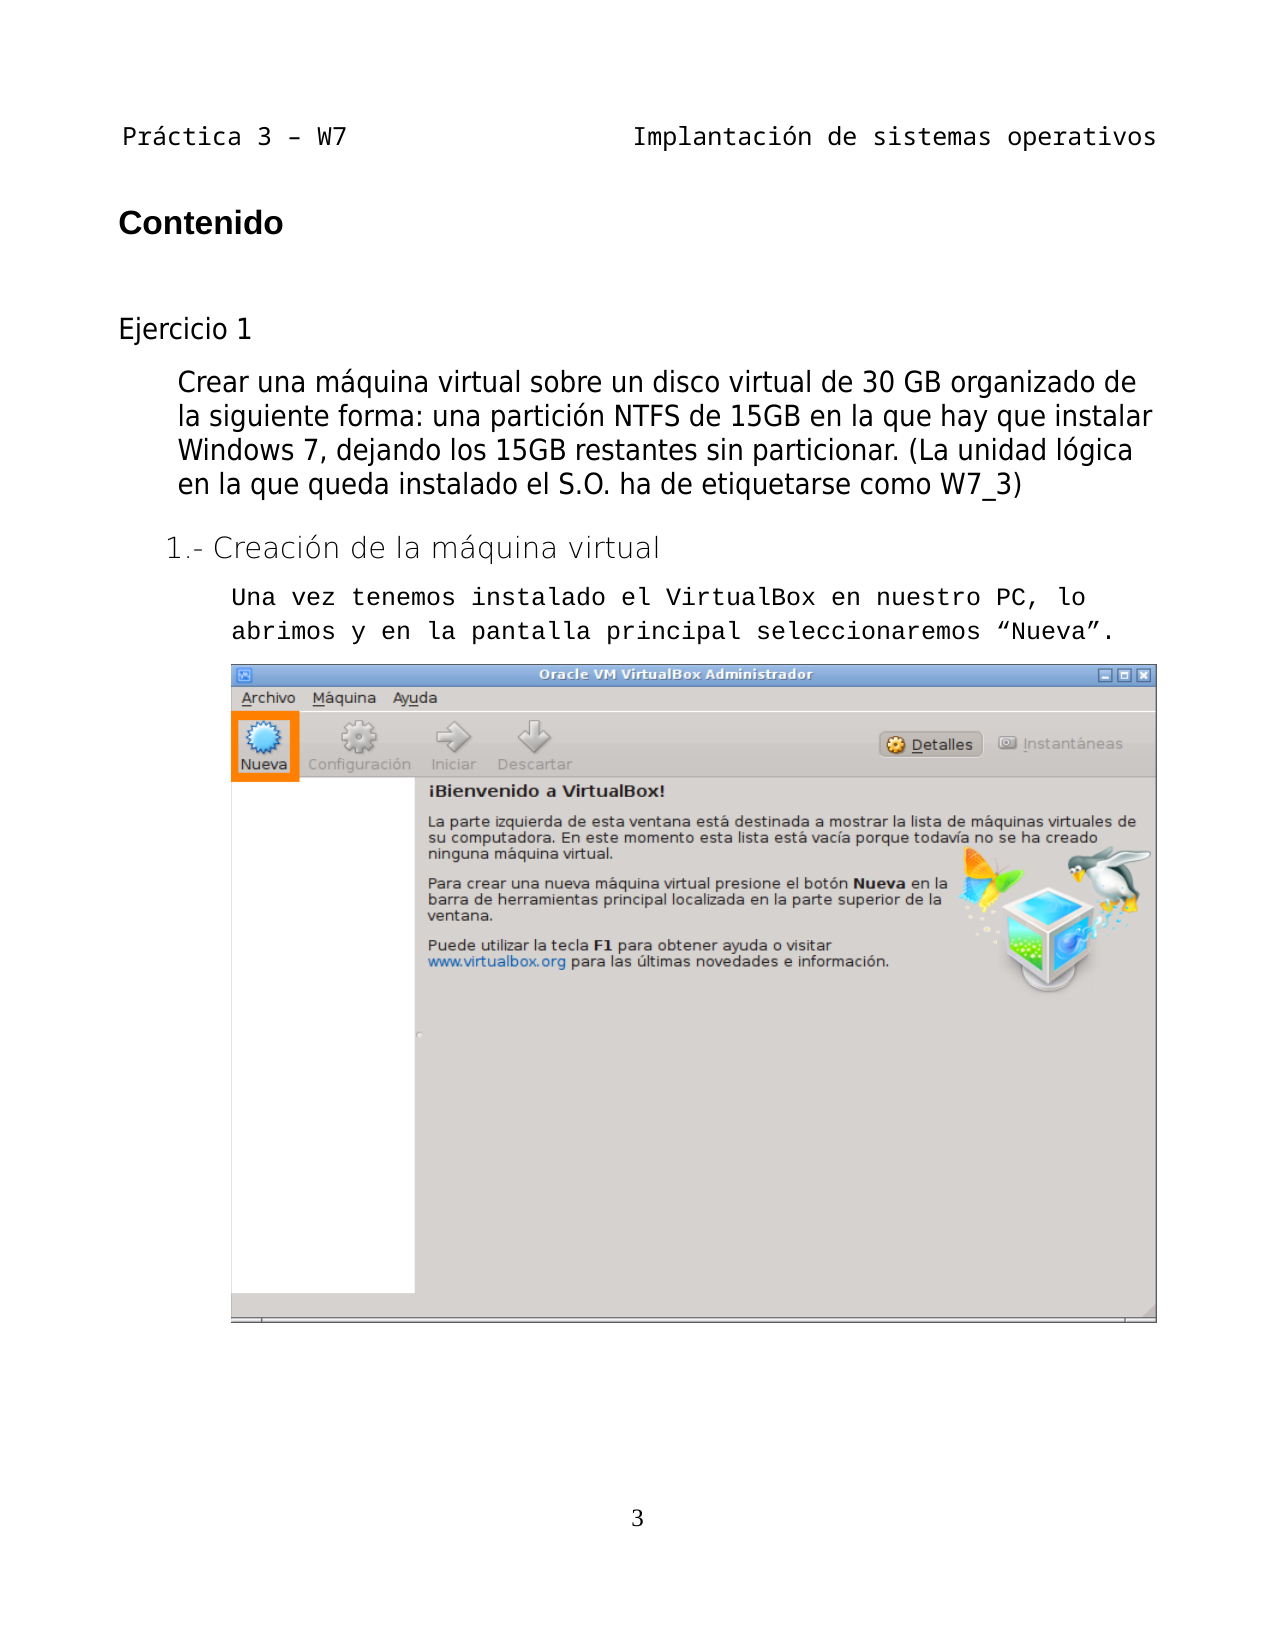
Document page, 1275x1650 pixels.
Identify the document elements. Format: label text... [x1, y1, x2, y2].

text Contenido [118, 202, 1157, 241]
list Creación de la máquina virtual [156, 531, 1157, 565]
text Una vez tenemos instalado el VirtualBox en nuestro PC, lo abrimos y en la pantalla principal seleccionaremos “Nueva”. [231, 584, 1157, 647]
picture [231, 664, 1157, 1323]
text Crear una máquina virtual sobre un disco virtual de 30 GB organizado de la siguiente forma: una partición NTFS de 15GB en la que hay que instalar Windows 7, dejando los 15GB restantes sin particionar. (La unidad lógica en la que queda instalado el S.O. ha de etiquetarse como W7_3) [177, 366, 1157, 502]
text Ejercicio 1 [118, 313, 1157, 347]
